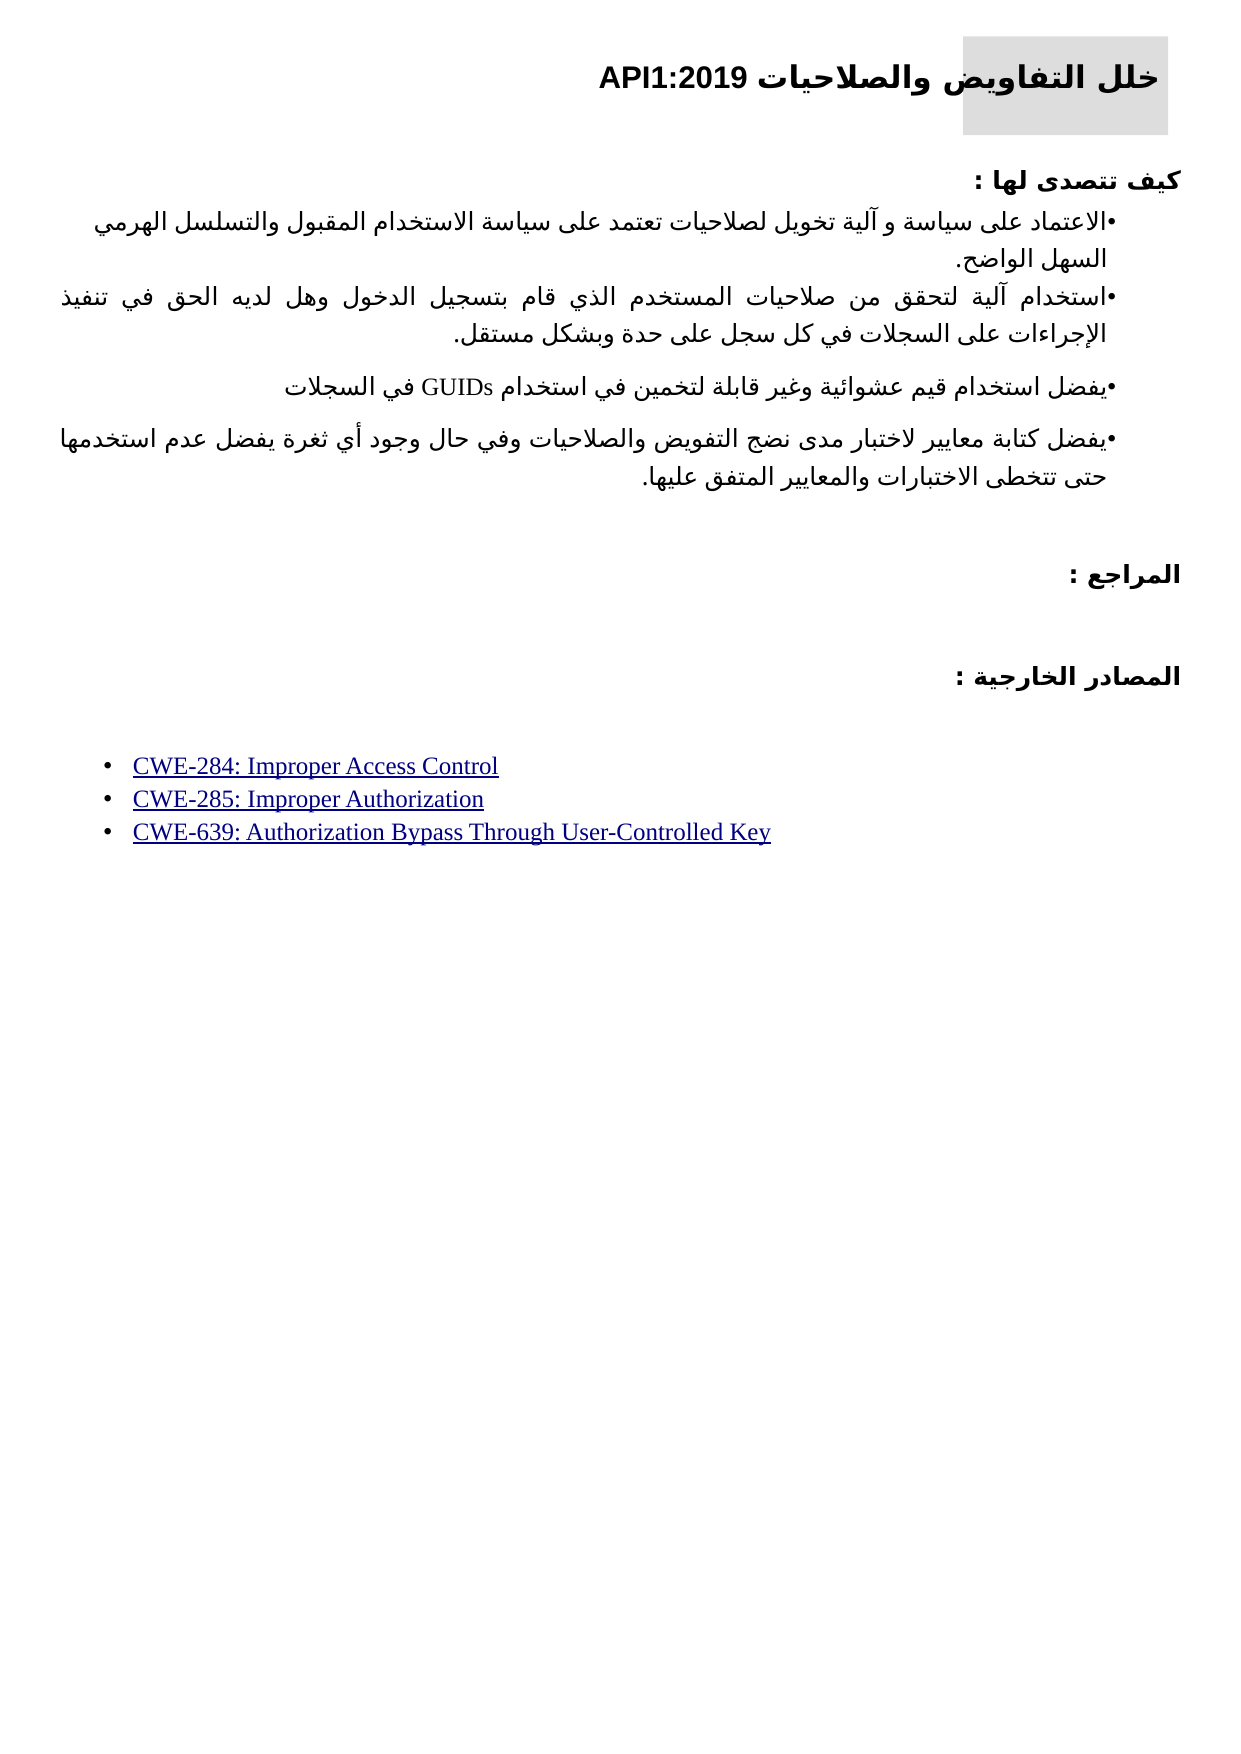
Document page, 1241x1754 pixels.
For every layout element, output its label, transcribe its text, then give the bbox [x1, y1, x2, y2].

list CWE-284: Improper Access Control [103, 751, 1181, 780]
subtitle المصادر الخارجية : [59, 662, 1181, 691]
list يفضل استخدام قيم عشوائية وغير قابلة لتخمين في استخدام GUIDs في السجلات [59, 372, 1137, 406]
subtitle المراجع : [59, 560, 1181, 589]
subtitle كيف تتصدى لها : [59, 166, 1181, 196]
list CWE-285: Improper Authorization [103, 784, 1181, 813]
list يفضل كتابة معايير لاختبار مدى نضج التفويض والصلاحيات وفي حال وجود أي ثغرة يفضل عدم استخدمها حتى تتخطى الاختبارات والمعايير المتفق عليها. [59, 425, 1137, 495]
list الاعتماد على سياسة و آلية تخويل لصلاحيات تعتمد على سياسة الاستخدام المقبول والتسلسل الهرمي السهل الواضح. [59, 208, 1137, 278]
list استخدام آلية لتحقق من صلاحيات المستخدم الذي قام بتسجيل الدخول وهل لديه الحق في تنفيذ الإجراءات على السجلات في كل سجل على حدة وبشكل مستقل. [59, 283, 1137, 353]
list CWE-639: Authorization Bypass Through User-Controlled Key [103, 817, 1181, 846]
